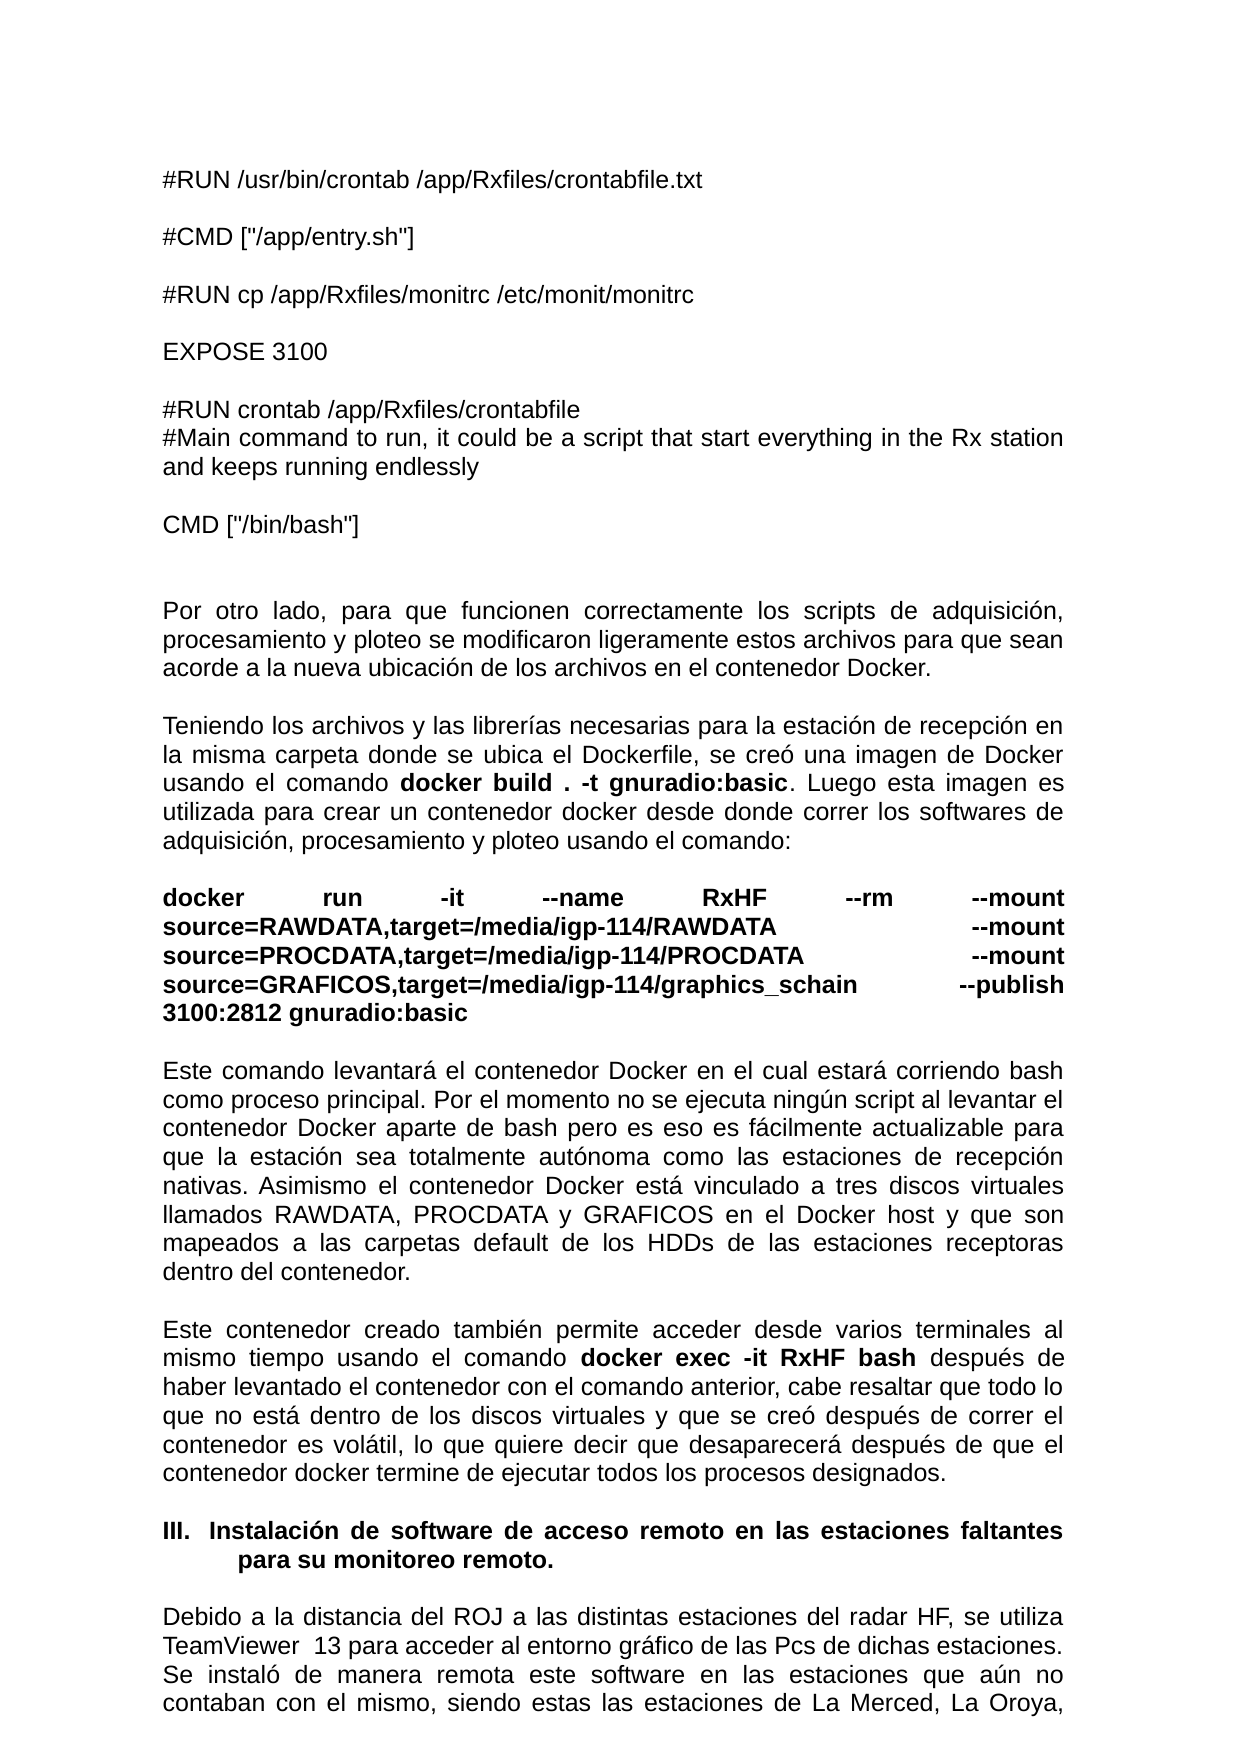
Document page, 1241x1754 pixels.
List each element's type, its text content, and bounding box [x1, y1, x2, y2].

text Debido a la distancia del ROJ a las distintas estaciones del radar HF, se utiliza TeamViewer 13 para acceder al entorno gráfico de las Pcs de dichas estaciones. Se instaló de manera remota este software en las estaciones que aún no contaban con el mismo, siendo estas las estaciones de La Merced, La Oroya, [162, 1602, 1065, 1717]
text #RUN cp /app/Rxfiles/monitrc /etc/monit/monitrc [162, 279, 1065, 308]
text #Main command to run, it could be a script that start everything in the Rx station and keeps running endlessly [162, 423, 1065, 481]
text Teniendo los archivos y las librerías necesarias para la estación de recepción en la misma carpeta donde se ubica el Dockerfile, se creó una imagen de Docker usando el comando docker build . -t gnuradio:basic. Luego esta imagen es utilizada para crear un contenedor docker desde donde correr los softwares de adquisición, procesamiento y ploteo usando el comando: [162, 711, 1065, 854]
text Este comando levantará el contenedor Docker en el cual estará corriendo bash como proceso principal. Por el momento no se ejecuta ningún script al levantar el contenedor Docker aparte de bash pero es eso es fácilmente actualizable para que la estación sea totalmente autónoma como las estaciones de recepción nativas. Asimismo el contenedor Docker está vinculado a tres discos virtuales llamados RAWDATA, PROCDATA y GRAFICOS en el Docker host y que son mapeados a las carpetas default de los HDDs de las estaciones receptoras dentro del contenedor. [162, 1056, 1065, 1286]
text #RUN /usr/bin/crontab /app/Rxfiles/crontabfile.txt [162, 164, 1065, 193]
text EXPOSE 3100 [162, 337, 1065, 366]
list Instalación de software de acceso remoto en las estaciones faltantes para su monitoreo remoto. [162, 1516, 1065, 1573]
text Por otro lado, para que funcionen correctamente los scripts de adquisición, procesamiento y ploteo se modificaron ligeramente estos archivos para que sean acorde a la nueva ubicación de los archivos en el contenedor Docker. [162, 596, 1065, 682]
text #CMD ["/app/entry.sh"] [162, 222, 1065, 251]
text #RUN crontab /app/Rxfiles/crontabfile [162, 394, 1065, 423]
text docker run -it --name RxHF --rm --mount source=RAWDATA,target=/media/igp-114/RAWDATA --mount source=PROCDATA,target=/media/igp-114/PROCDATA --mount source=GRAFICOS,target=/media/igp-114/graphics_schain --publish 3100:2812 gnuradio:basic [162, 883, 1065, 1027]
text CMD ["/bin/bash"] [162, 509, 1065, 538]
text Este contenedor creado también permite acceder desde varios terminales al mismo tiempo usando el comando docker exec -it RxHF bash después de haber levantado el contenedor con el comando anterior, cabe resaltar que todo lo que no está dentro de los discos virtuales y que se creó después de correr el contenedor es volátil, lo que quiere decir que desaparecerá después de que el contenedor docker termine de ejecutar todos los procesos designados. [162, 1314, 1065, 1487]
